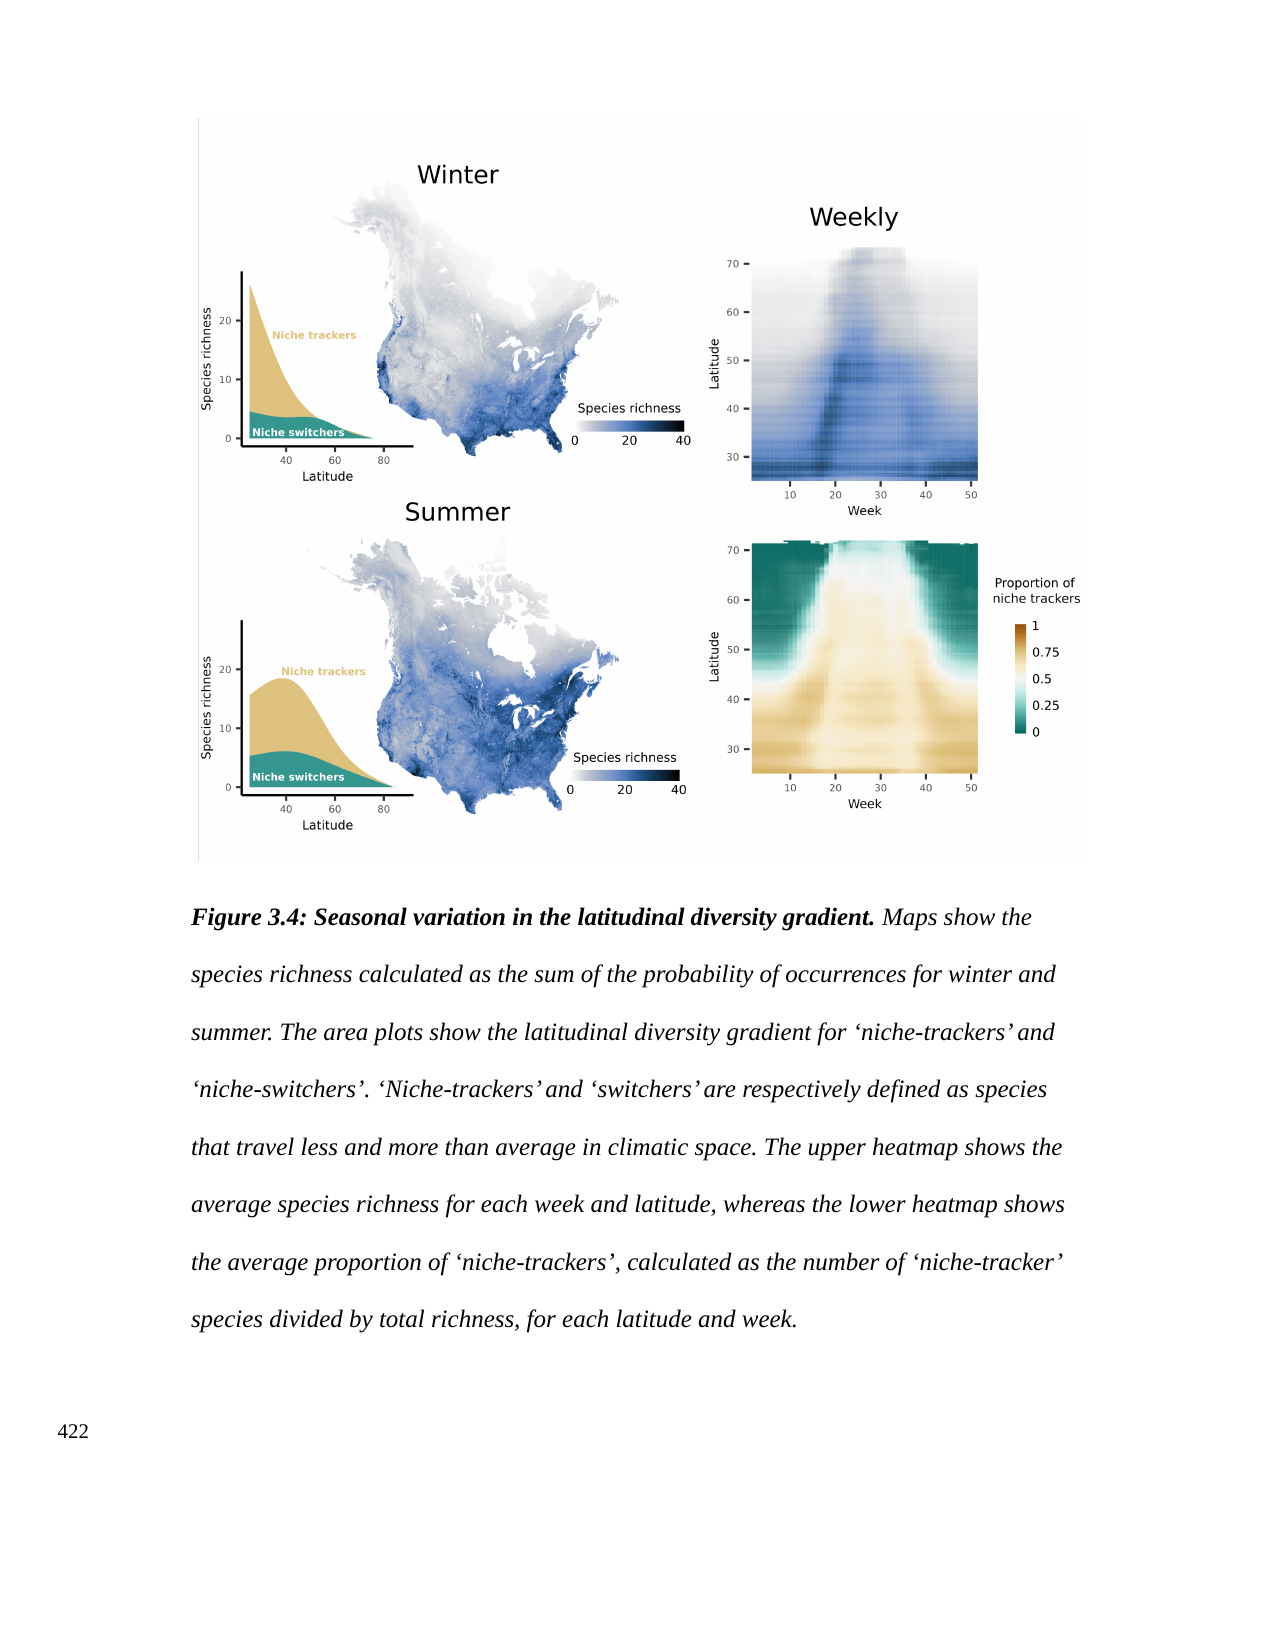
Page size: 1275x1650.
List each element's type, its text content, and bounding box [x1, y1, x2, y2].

picture [190, 118, 1085, 861]
text Figure 3.4: Seasonal variation in the latitudinal diversity gradient. Maps show the species richness calculated as the sum of the probability of occurrences for winter and summer. The area plots show the latitudinal diversity gradient for ‘niche-trackers’ and ‘niche-switchers’. ‘Niche-trackers’ and ‘switchers’ are respectively defined as species that travel less and more than average in climatic space. The upper heatmap shows the average species richness for each week and latitude, whereas the lower heatmap shows the average proportion of ‘niche-trackers’, calculated as the number of ‘niche-tracker’ species divided by total richness, for each latitude and week. [191, 861, 1084, 1333]
